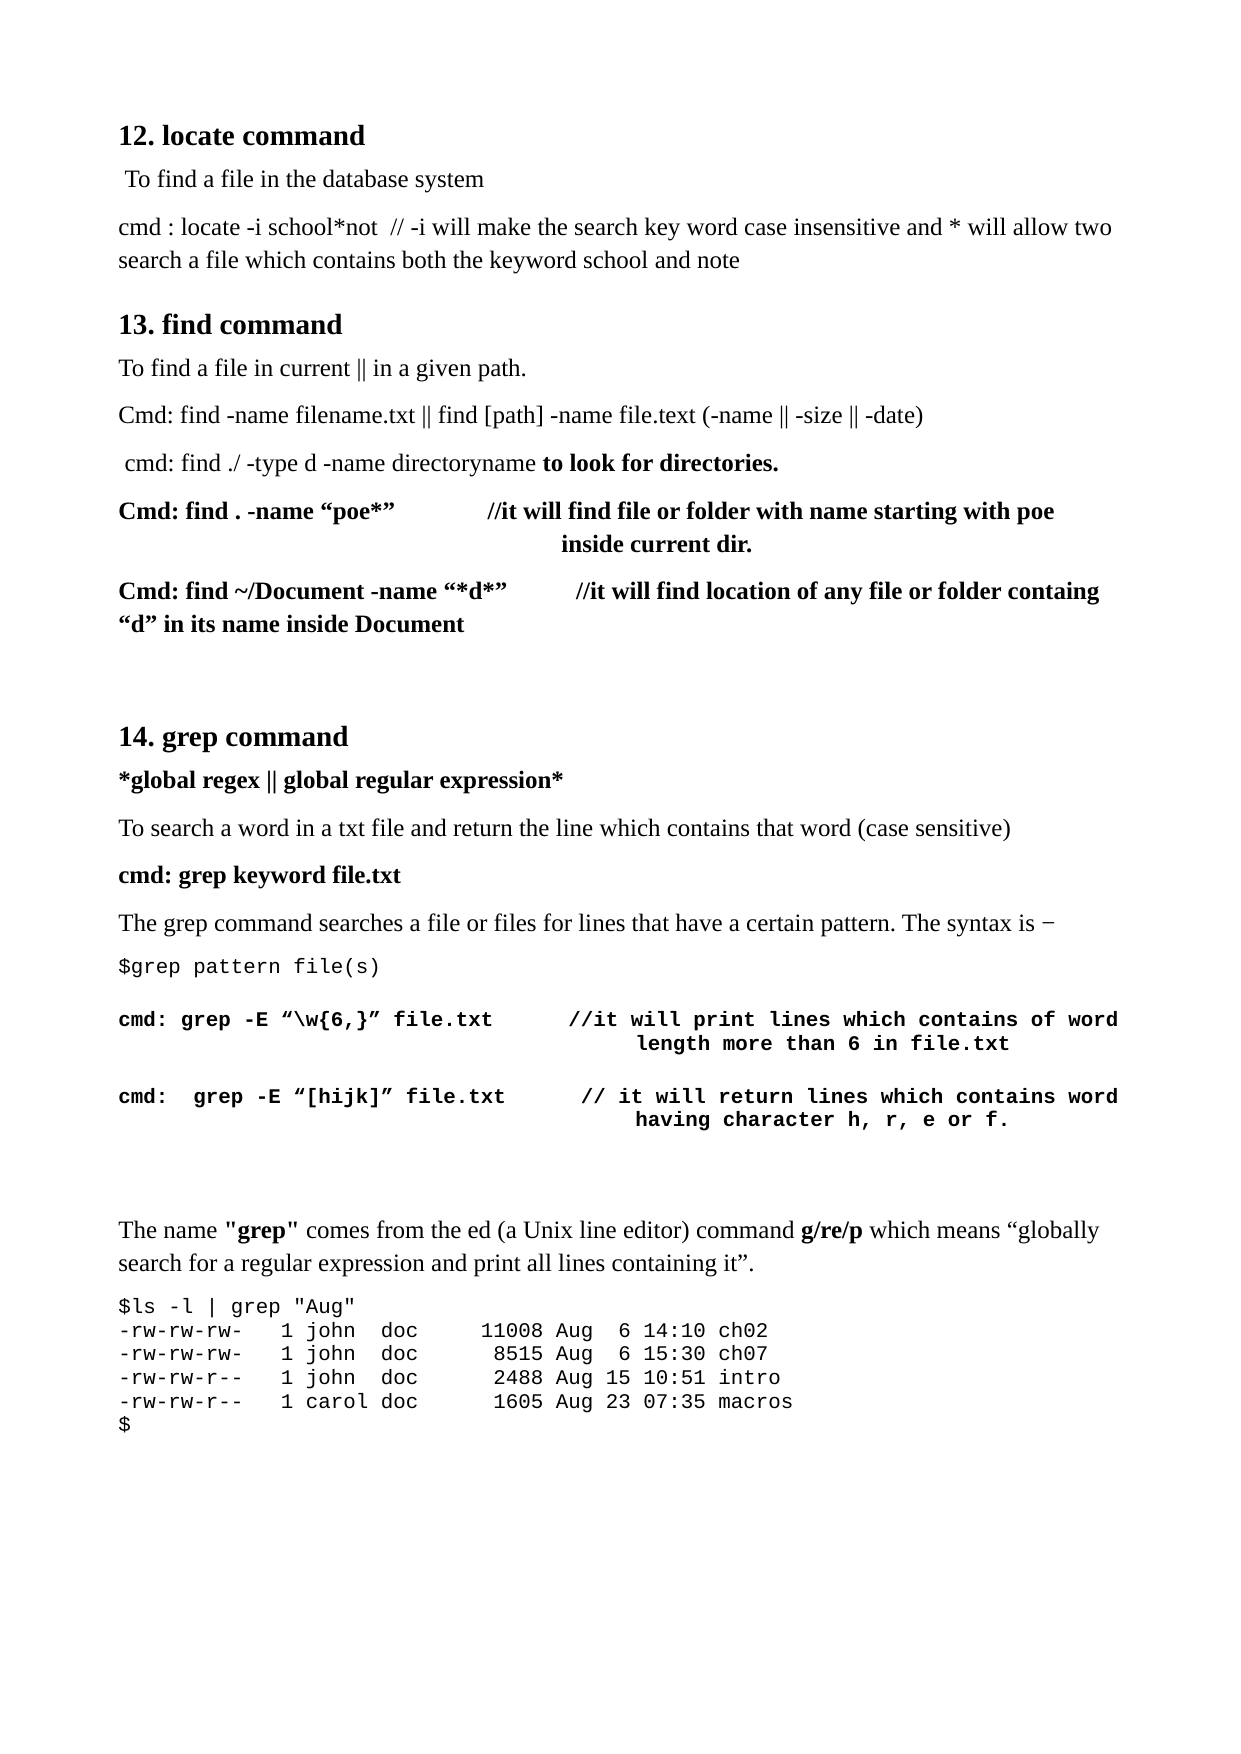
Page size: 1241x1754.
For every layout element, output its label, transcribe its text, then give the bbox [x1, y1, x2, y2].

subtitle 14. grep command [118, 719, 1122, 753]
text -rw-rw-r-- 1 carol doc 1605 Aug 23 07:35 macros [118, 1391, 1122, 1414]
text $ [118, 1414, 1122, 1438]
text $ls -l | grep "Aug" [118, 1296, 1122, 1320]
subtitle 12. locate command [118, 118, 1122, 152]
text cmd: grep -E “[hijk]” file.txt // it will return lines which contains word having character h, r, e or f. [118, 1086, 1122, 1133]
text -rw-rw-r-- 1 john doc 2488 Aug 15 10:51 intro [118, 1367, 1122, 1391]
text cmd: find ./ -type d -name directoryname to look for directories. [118, 448, 1122, 477]
text Cmd: find -name filename.txt || find [path] -name file.text (-name || -size || -date) [118, 401, 1122, 429]
text cmd: grep -E “\w{6,}” file.txt //it will print lines which contains of word length more than 6 in file.txt [118, 1009, 1122, 1056]
text The name "grep" comes from the ed (a Unix line editor) command g/re/p which means “globally search for a regular expression and print all lines containing it”. [118, 1216, 1122, 1277]
text $grep pattern file(s) [118, 956, 1122, 979]
text *global regex || global regular expression* [118, 765, 1122, 794]
text cmd : locate -i school*not // -i will make the search key word case insensitive and * will allow two search a file which contains both the keyword school and note [118, 212, 1122, 273]
text To find a file in current || in a given path. [118, 353, 1122, 382]
text -rw-rw-rw- 1 john doc 8515 Aug 6 15:30 ch07 [118, 1343, 1122, 1367]
text To find a file in the database system [118, 164, 1122, 193]
text Cmd: find . -name “poe*” //it will find file or folder with name starting with poe inside current dir. [118, 496, 1122, 558]
subtitle 13. find command [118, 307, 1122, 341]
text The grep command searches a file or files for lines that have a certain pattern. The syntax is − [118, 908, 1122, 937]
text cmd: grep keyword file.txt [118, 861, 1122, 889]
text To search a word in a txt file and return the line which contains that word (case sensitive) [118, 813, 1122, 842]
text -rw-rw-rw- 1 john doc 11008 Aug 6 14:10 ch02 [118, 1320, 1122, 1343]
text Cmd: find ~/Document -name “*d*” //it will find location of any file or folder containg “d” in its name inside Document [118, 576, 1122, 638]
